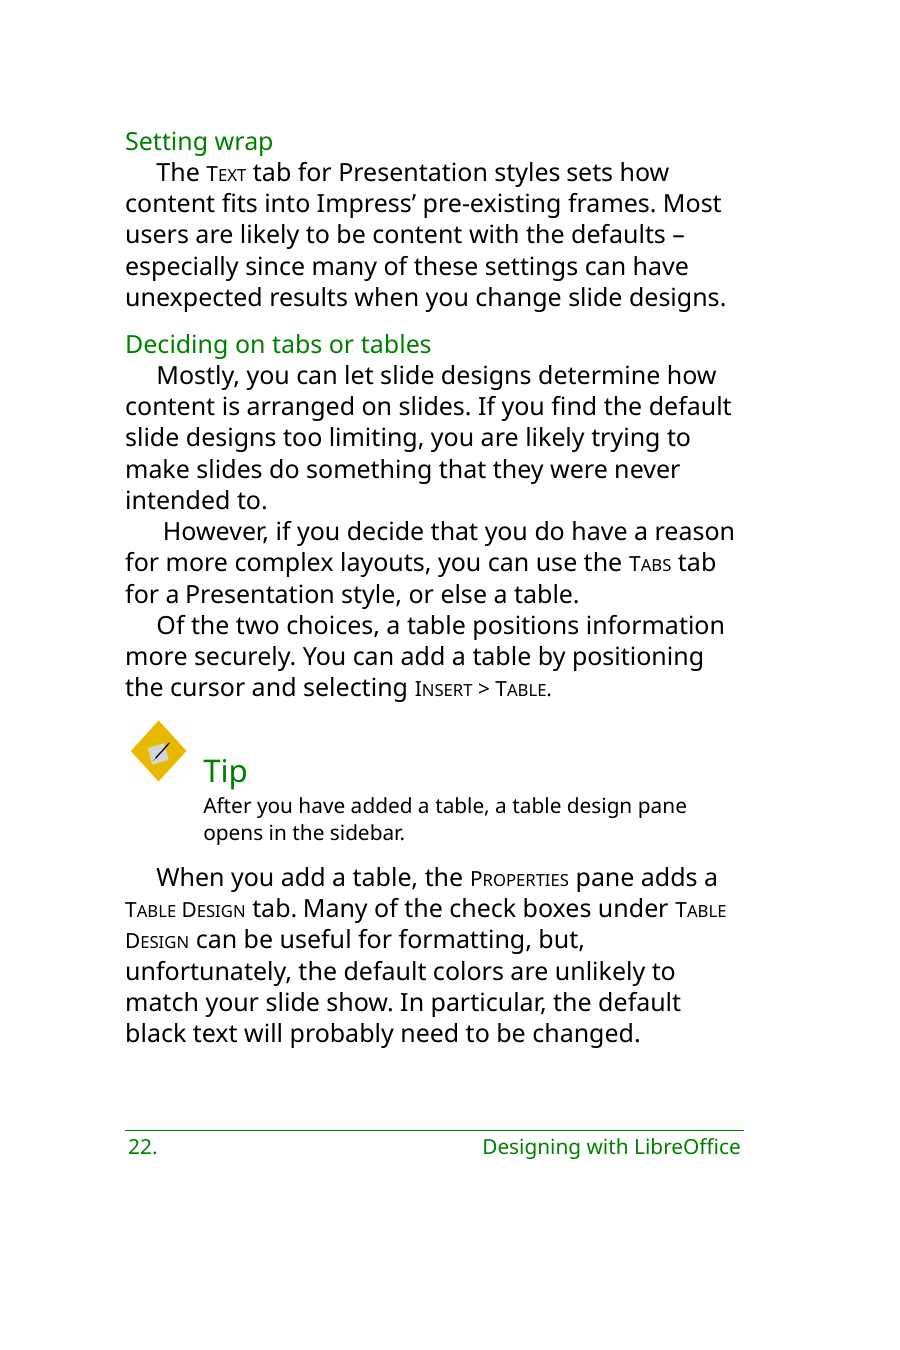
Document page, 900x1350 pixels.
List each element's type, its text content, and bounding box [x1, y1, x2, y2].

list Tip [125, 719, 744, 791]
text Mostly, you can let slide designs determine how content is arranged on slides. If you find the default slide designs too limiting, you are likely trying to make slides do something that they were never intended to. [125, 359, 744, 516]
text When you add a table, the Properties pane adds a Table Design tab. Many of the check boxes under Table Design can be useful for formatting, but, unfortunately, the default colors are unlikely to match your slide show. In particular, the default black text will probably need to be changed. [125, 861, 744, 1049]
subtitle Deciding on tabs or tables [125, 328, 744, 359]
text After you have added a table, a table design pane opens in the sidebar. [203, 791, 744, 846]
text The Text tab for Presentation styles sets how content fits into Impress’ pre-existing frames. Most users are likely to be content with the defaults – especially since many of these settings can have unexpected results when you change slide designs. [125, 156, 744, 312]
text However, if you decide that you do have a reason for more complex layouts, you can use the Tabs tab for a Presentation style, or else a table. [125, 516, 744, 609]
picture [126, 719, 189, 783]
text Of the two choices, a table positions information more securely. You can add a table by positioning the cursor and selecting Insert > Table. [125, 609, 744, 703]
subtitle Setting wrap [125, 125, 744, 156]
